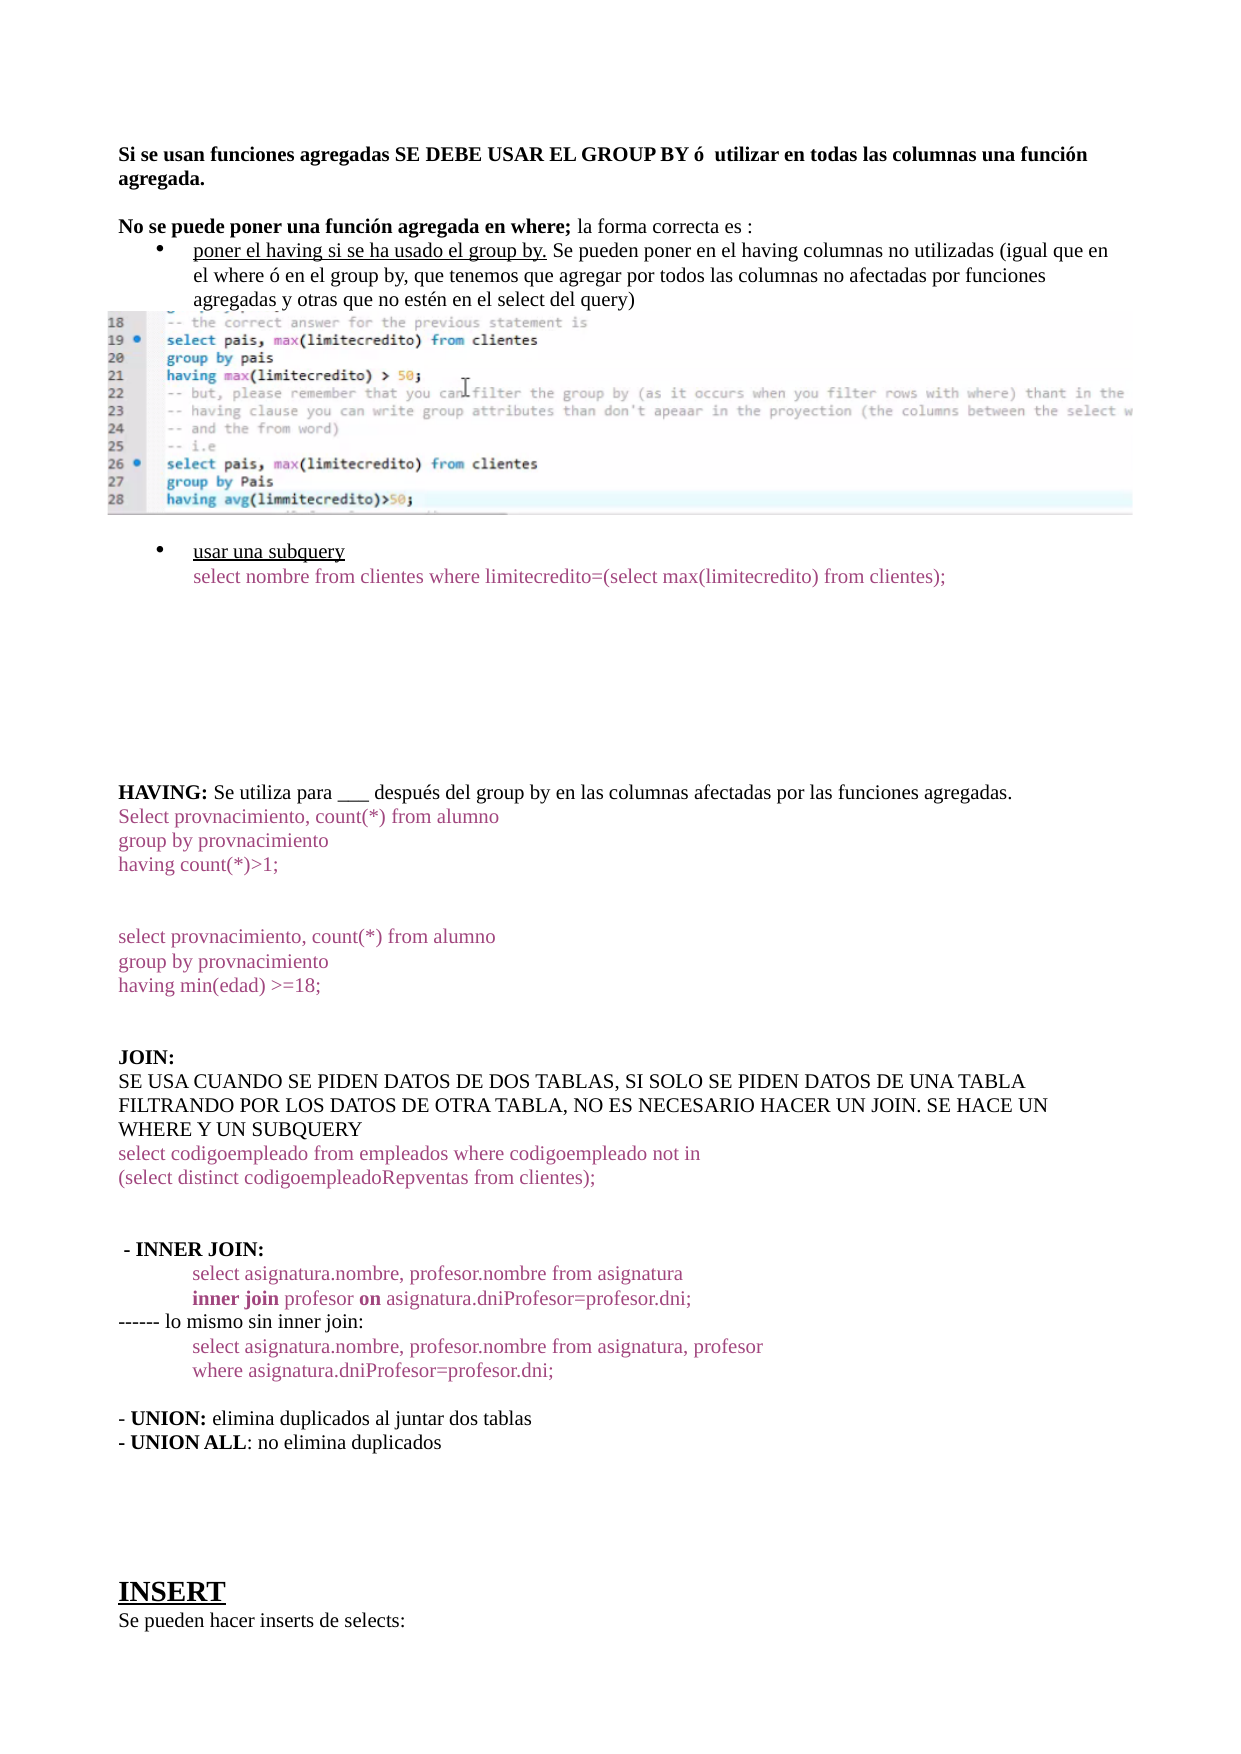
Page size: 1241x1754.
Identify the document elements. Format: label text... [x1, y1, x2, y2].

text Se pueden hacer inserts de selects: [118, 1608, 1122, 1632]
text select provnacimiento, count(*) from alumno [118, 924, 1122, 948]
text - UNION: elimina duplicados al juntar dos tablas [118, 1406, 1122, 1430]
text - INNER JOIN: [118, 1237, 1122, 1261]
text SE USA CUANDO SE PIDEN DATOS DE DOS TABLAS, SI SOLO SE PIDEN DATOS DE UNA TABLA FILTRANDO POR LOS DATOS DE OTRA TABLA, NO ES NECESARIO HACER UN JOIN. SE HACE UN WHERE Y UN SUBQUERY [118, 1069, 1122, 1141]
text group by provnacimiento [118, 828, 1122, 852]
text select asignatura.nombre, profesor.nombre from asignatura inner join profesor on asignatura.dniProfesor=profesor.dni; [192, 1261, 1122, 1309]
text HAVING: Se utiliza para ___ después del group by en las columnas afectadas por las funciones agregadas. [118, 780, 1122, 804]
text Si se usan funciones agregadas SE DEBE USAR EL GROUP BY ó utilizar en todas las columnas una función agregada. [118, 142, 1122, 190]
text select codigoempleado from empleados where codigoempleado not in (select distinct codigoempleadoRepventas from clientes); [118, 1141, 1122, 1189]
text having count(*)>1; [118, 852, 1122, 876]
text group by provnacimiento [118, 948, 1122, 973]
text INSERT [118, 1574, 1122, 1608]
text Select provnacimiento, count(*) from alumno [118, 804, 1122, 828]
text No se puede poner una función agregada en where; la forma correcta es : [118, 214, 1122, 238]
text - UNION ALL: no elimina duplicados [118, 1430, 1122, 1454]
list poner el having si se ha usado el group by. Se pueden poner en el having columnas no utilizadas (igual que en el where ó en el group by, que tenemos que agregar por todos las columnas no afectadas por funciones agregadas y otras que no estén en el select del query) [156, 238, 1122, 311]
text select asignatura.nombre, profesor.nombre from asignatura, profesor where asignatura.dniProfesor=profesor.dni; [192, 1333, 1122, 1382]
list select nombre from clientes where limitecredito=(select max(limitecredito) from clientes); [156, 563, 1122, 588]
list usar una subquery [156, 539, 1122, 563]
text ------ lo mismo sin inner join: [118, 1309, 1122, 1333]
text JOIN: [118, 1045, 1122, 1069]
text having min(edad) >=18; [118, 973, 1122, 997]
picture [107, 311, 1133, 515]
